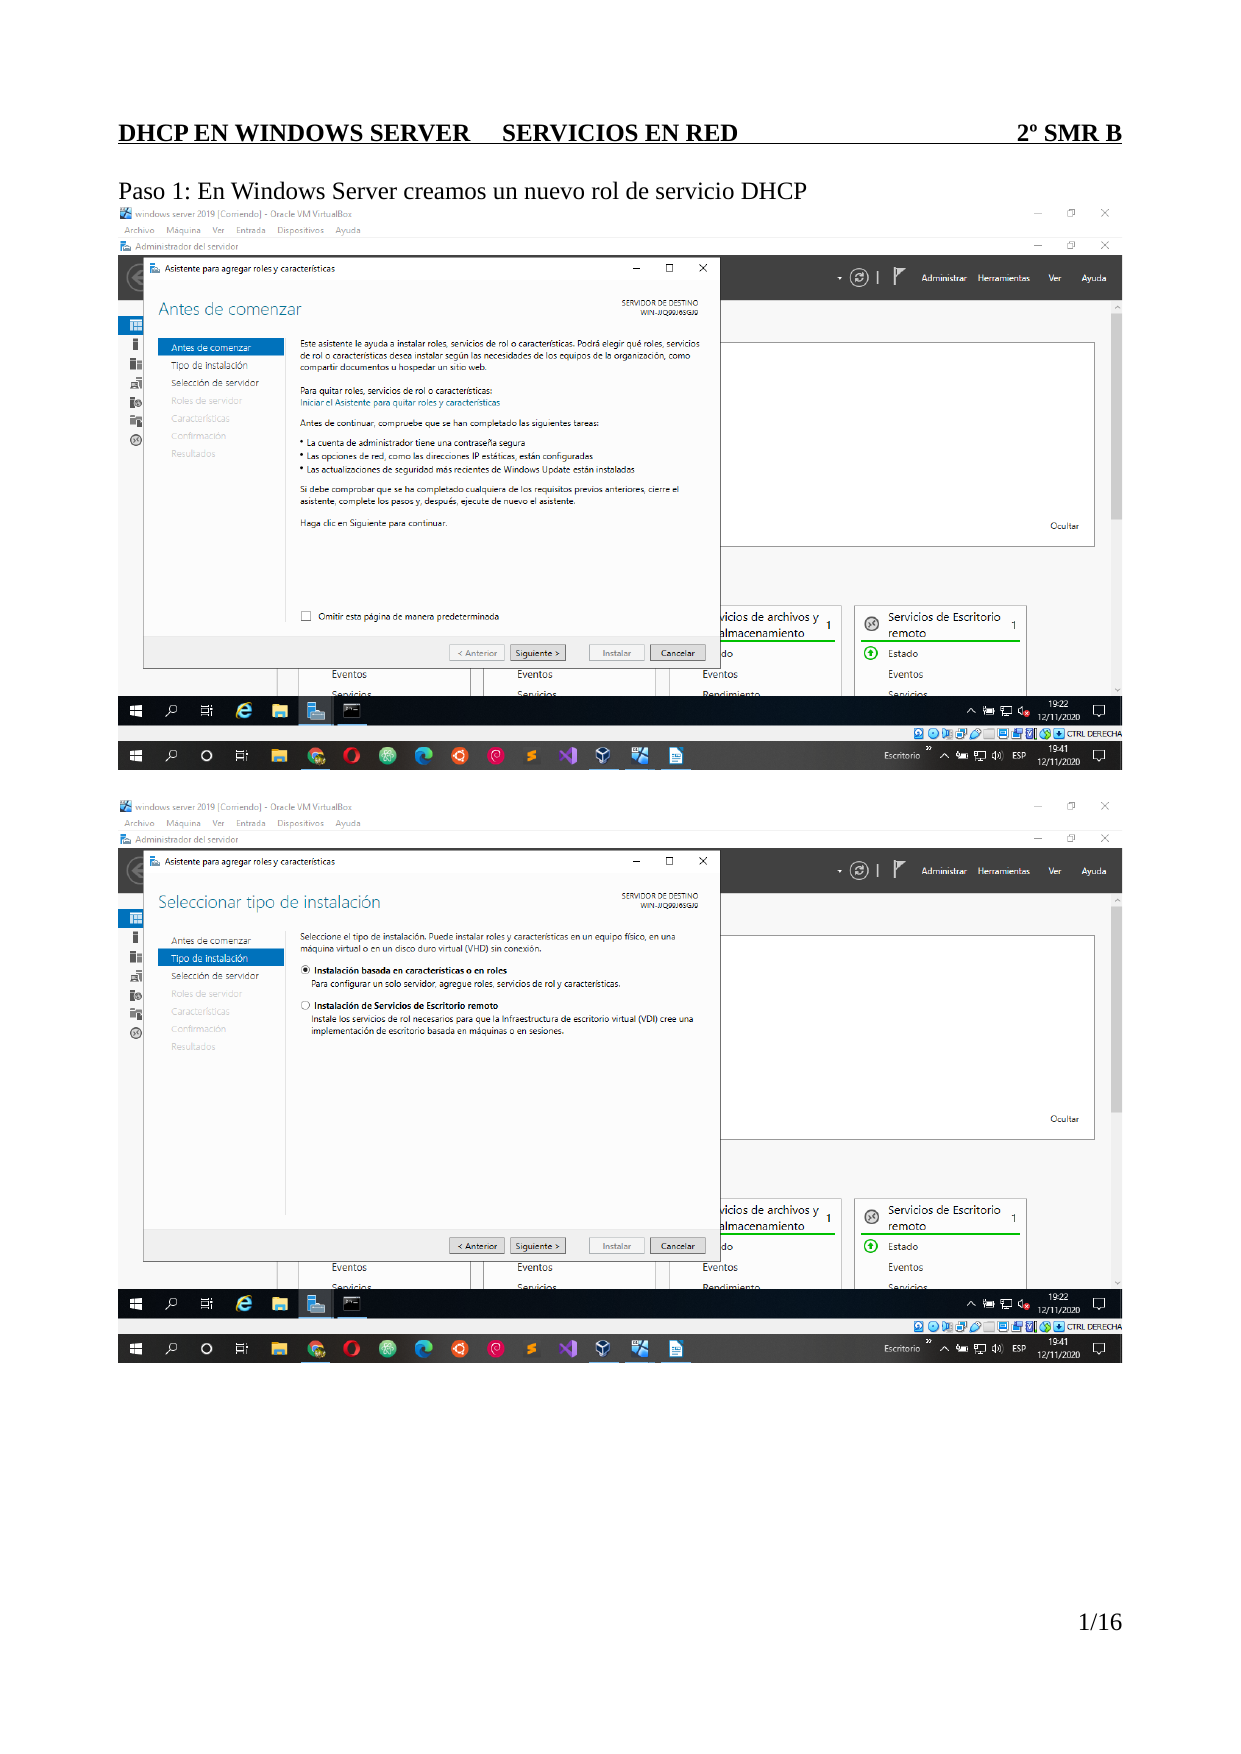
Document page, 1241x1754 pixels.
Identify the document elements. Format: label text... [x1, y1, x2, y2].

picture [118, 205, 1123, 770]
text Paso 1: En Windows Server creamos un nuevo rol de servicio DHCP [118, 176, 1122, 205]
picture [118, 798, 1123, 1363]
